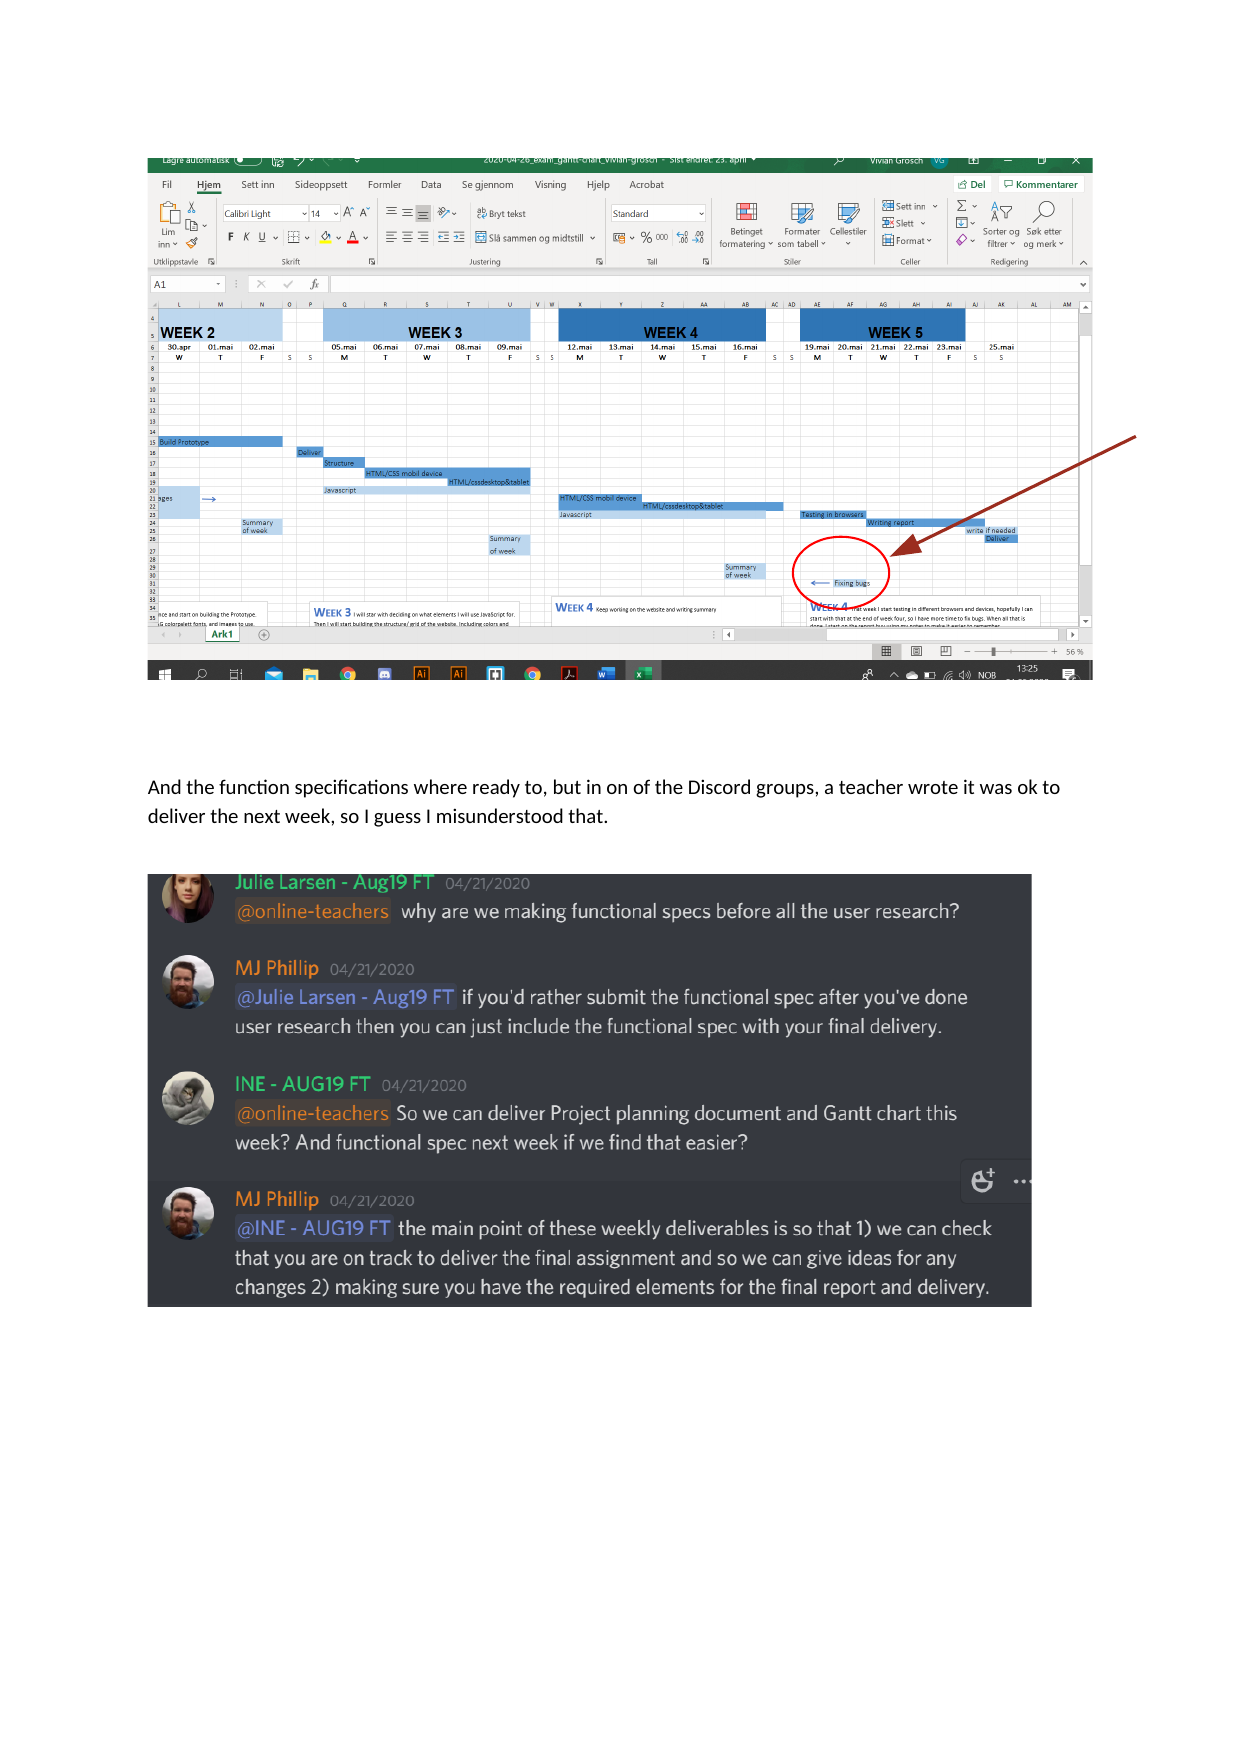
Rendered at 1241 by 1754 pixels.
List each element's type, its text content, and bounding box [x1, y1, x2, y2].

text And the function specifications where ready to, but in on of the Discord groups, a teacher wrote it was ok to deliver the next week, so I guess I misunderstood that. [148, 774, 1093, 829]
